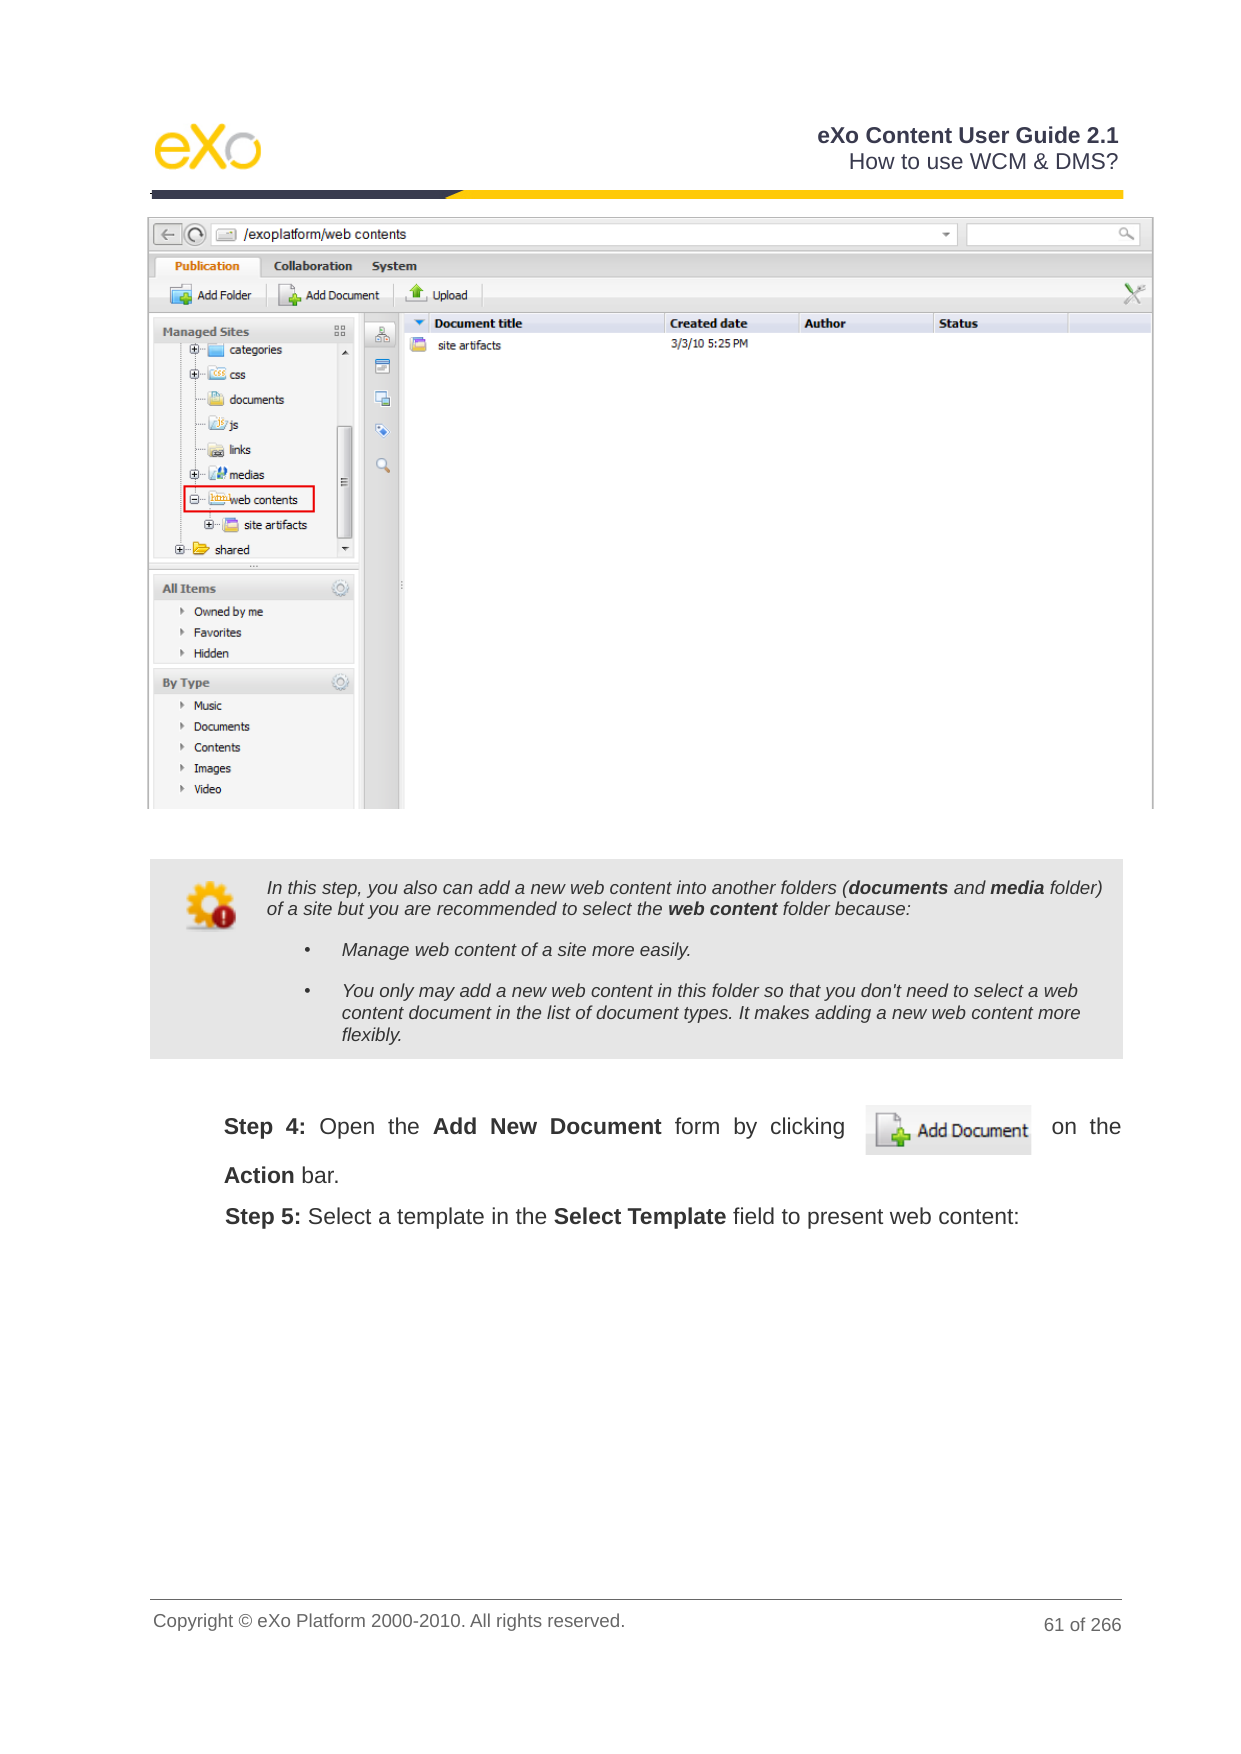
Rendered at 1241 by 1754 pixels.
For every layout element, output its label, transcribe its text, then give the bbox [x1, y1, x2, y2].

picture [151, 190, 1124, 199]
picture [155, 123, 262, 170]
text Step 4: Open the Add New Document form by clicking on the Action bar. [223, 1098, 1122, 1188]
table_header In this step, you also can add a new web content into another folders (documents and media folder) of a site but you are recommended to select the web content folder because: Manage web content of a site more easily. You only may add a new web content in this folder so that you don't need to select a web content document in the list of document types. It makes adding a new web content more flexibly. [262, 860, 1122, 1058]
picture [185, 881, 236, 932]
list Step 5: Select a template in the Select Template field to present web content: [187, 1203, 1122, 1229]
table_header [151, 860, 261, 1058]
picture [147, 217, 1154, 809]
picture [865, 1105, 1032, 1155]
